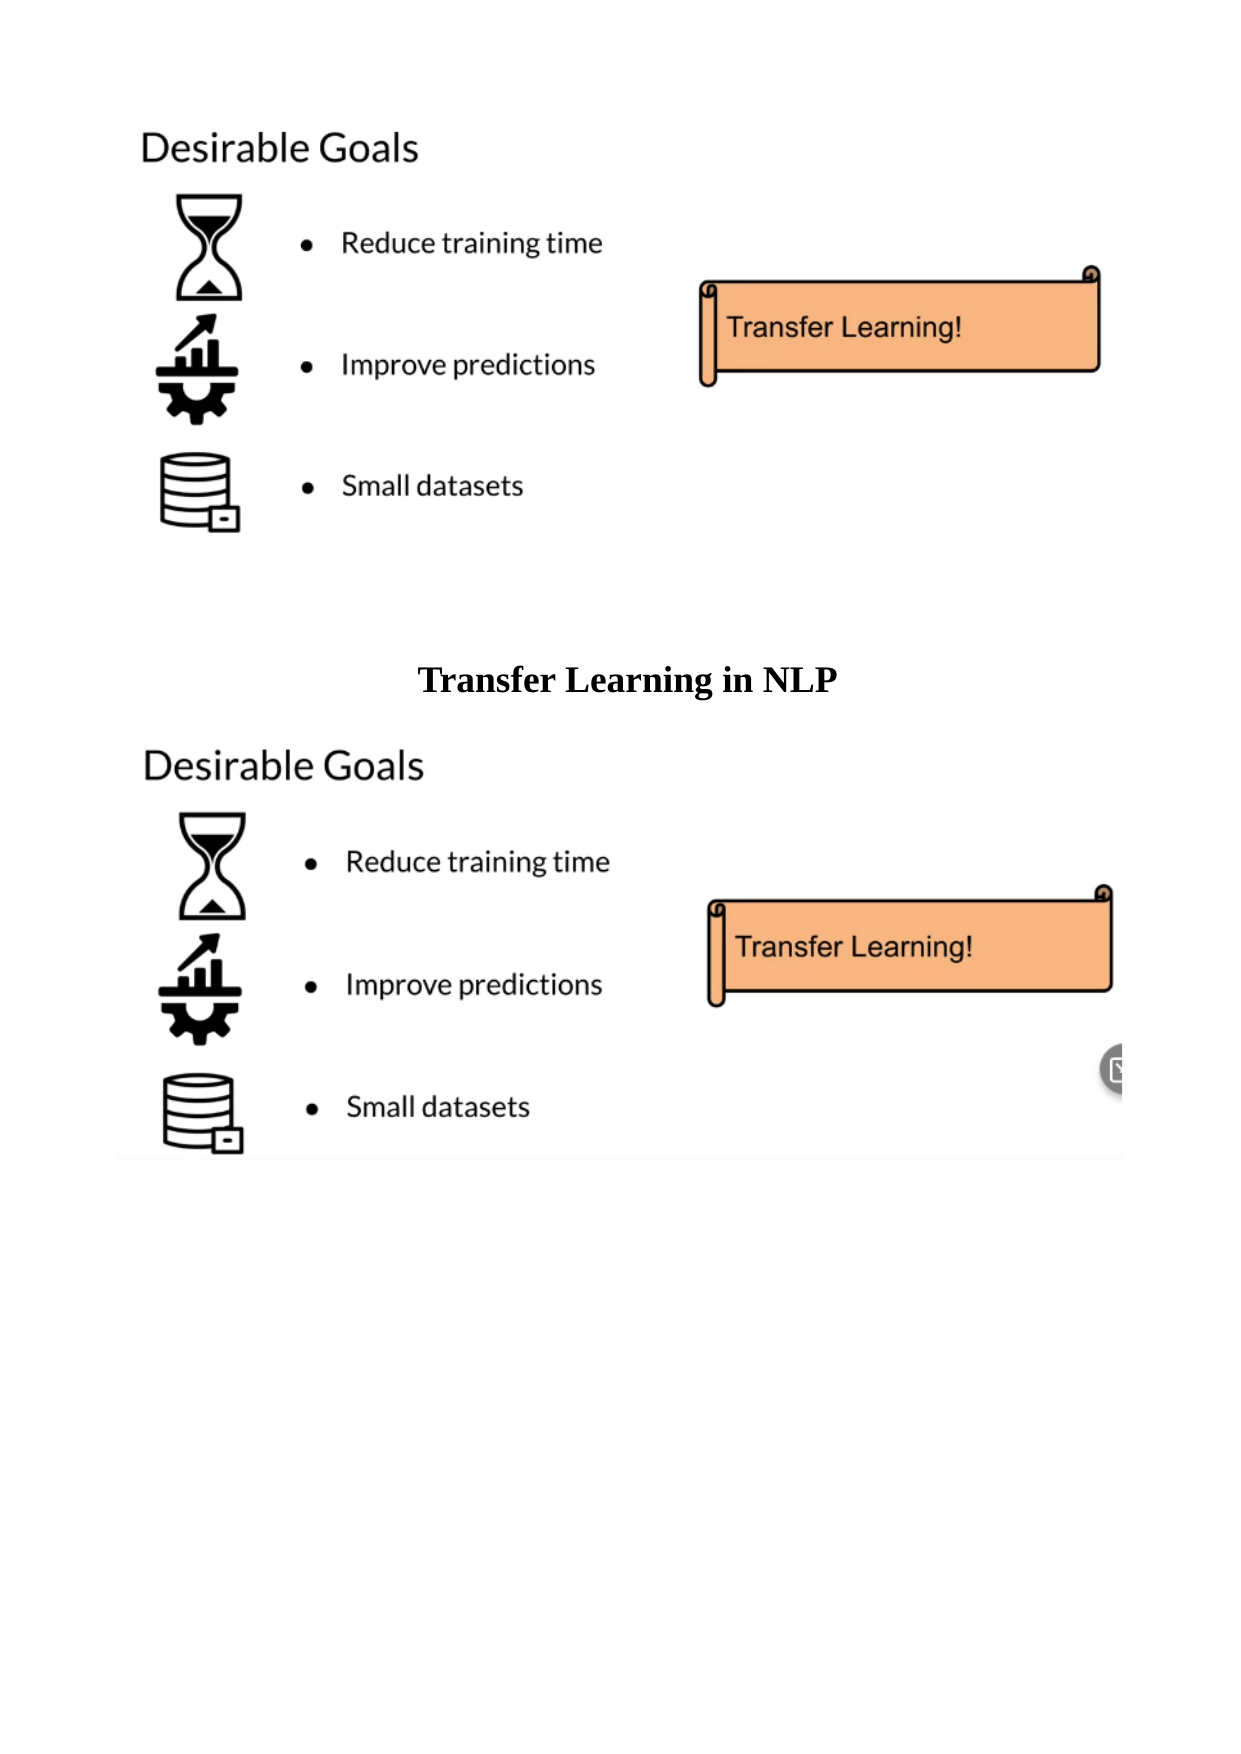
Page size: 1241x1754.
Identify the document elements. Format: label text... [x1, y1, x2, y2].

subtitle Transfer Learning in NLP [118, 658, 1122, 701]
picture [118, 742, 1123, 1161]
picture [118, 118, 1123, 547]
